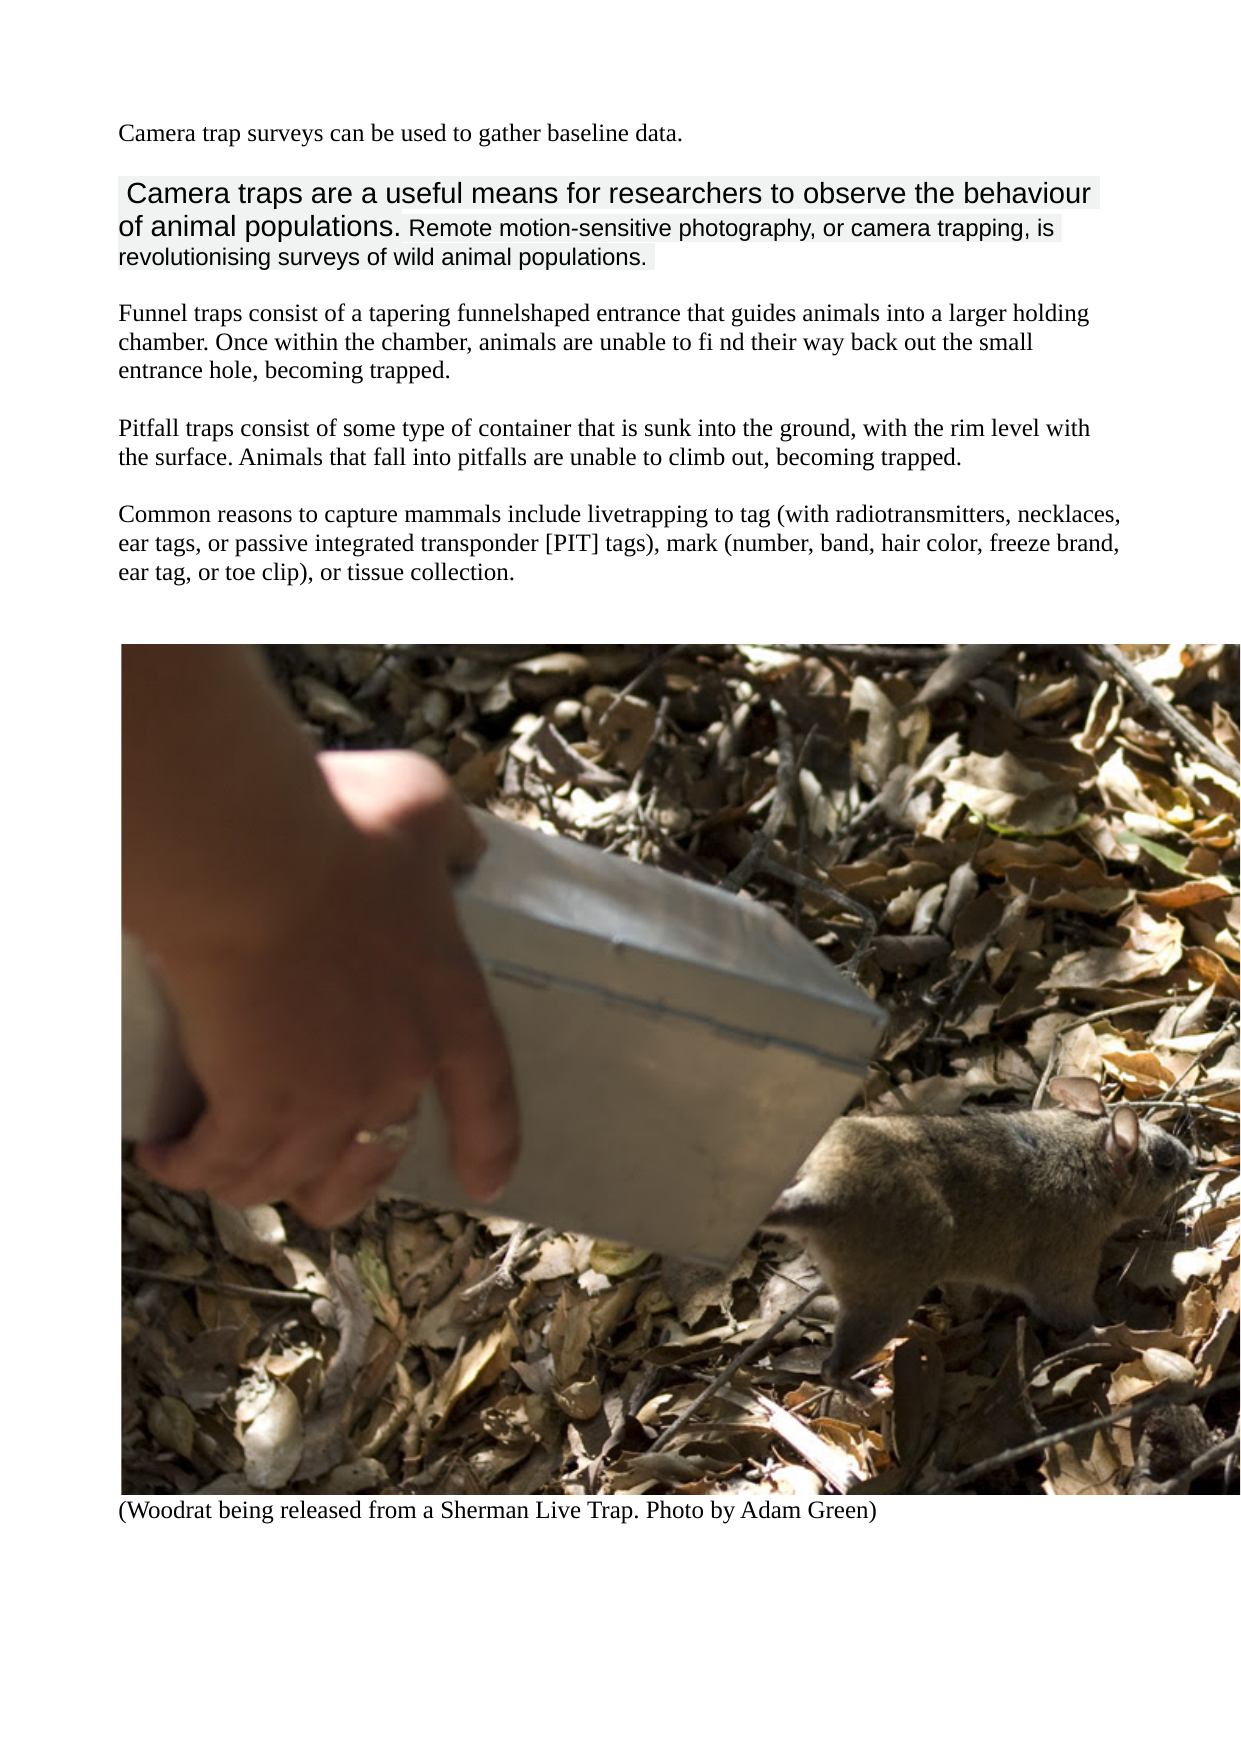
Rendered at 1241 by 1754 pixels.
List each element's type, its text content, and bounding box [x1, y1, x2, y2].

text Camera traps are a useful means for researchers to observe the behaviour of animal populations. Remote motion-sensitive photography, or camera trapping, is revolutionising surveys of wild animal populations. [118, 176, 1122, 270]
text (Woodrat being released from a Sherman Live Trap. Photo by Adam Green) [118, 644, 1122, 1523]
text Camera trap surveys can be used to gather baseline data. [118, 118, 1122, 147]
text Common reasons to capture mammals include livetrapping to tag (with radiotransmitters, necklaces, ear tags, or passive integrated transponder [PIT] tags), mark (number, band, hair color, freeze brand, ear tag, or toe clip), or tissue collection. [118, 499, 1122, 586]
text Pitfall traps consist of some type of container that is sunk into the ground, with the rim level with the surface. Animals that fall into pitfalls are unable to climb out, becoming trapped. [118, 413, 1122, 470]
text Funnel traps consist of a tapering funnelshaped entrance that guides animals into a larger holding chamber. Once within the chamber, animals are unable to fi nd their way back out the small entrance hole, becoming trapped. [118, 298, 1122, 384]
picture [121, 644, 1241, 1495]
